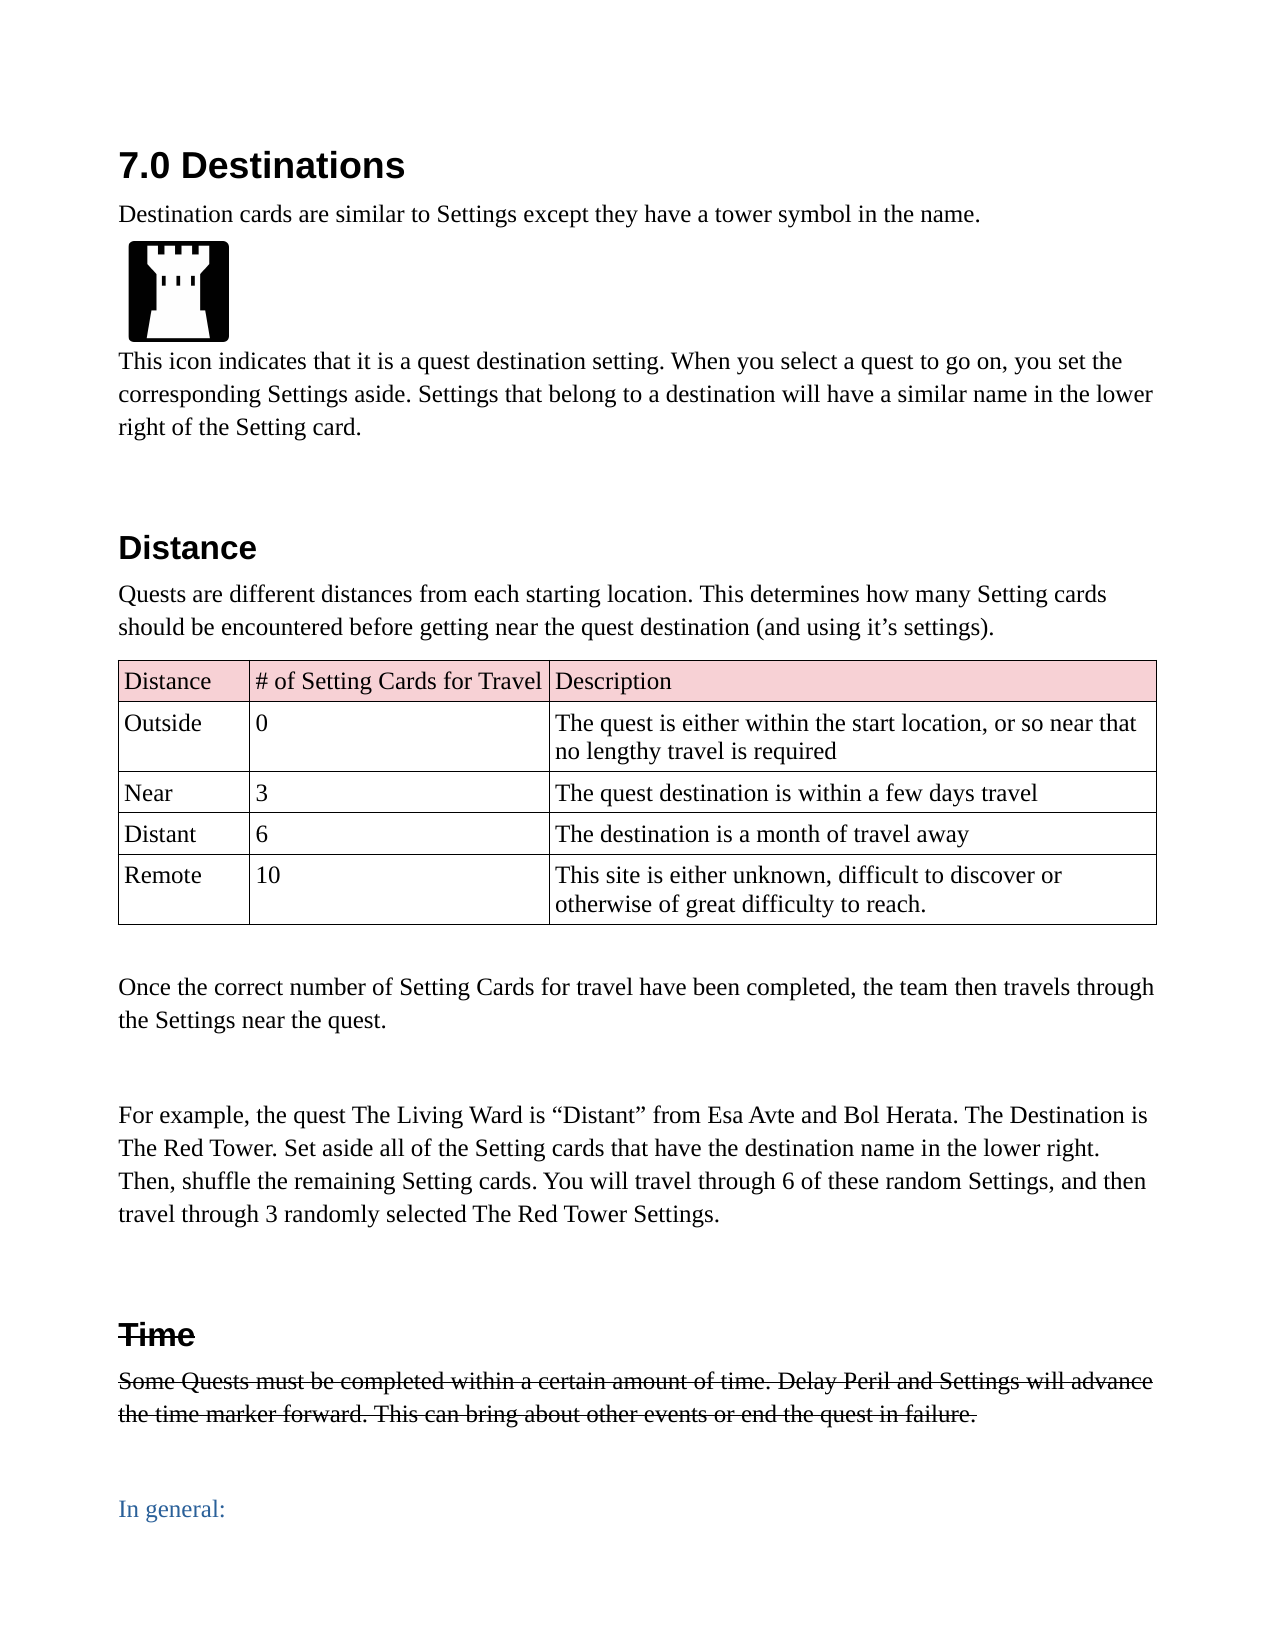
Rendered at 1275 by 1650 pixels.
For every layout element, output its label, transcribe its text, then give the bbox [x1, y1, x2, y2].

table_cell The quest destination is within a few days travel [550, 772, 1156, 812]
subtitle Time [118, 1315, 1157, 1354]
text This icon indicates that it is a quest destination setting. When you select a quest to go on, you set the corresponding Settings aside. Settings that belong to a destination will have a similar name in the lower right of the Setting card. [118, 246, 1157, 441]
table_cell Distant [119, 813, 249, 853]
table_header Distance [119, 661, 249, 701]
table_cell The quest is either within the start location, or so near that no lengthy travel is required [550, 702, 1156, 771]
table_cell 0 [250, 702, 549, 771]
subtitle Distance [118, 528, 1157, 567]
picture [128, 241, 229, 342]
text Once the correct number of Setting Cards for travel have been completed, the team then travels through the Settings near the quest. [118, 972, 1157, 1034]
table_cell This site is either unknown, difficult to discover or otherwise of great difficulty to reach. [550, 855, 1156, 923]
text Quests are different distances from each starting location. This determines how many Setting cards should be encountered before getting near the quest destination (and using it’s settings). [118, 579, 1157, 641]
text In general: [118, 1494, 1157, 1523]
text For example, the quest The Living Ward is “Distant” from Esa Avte and Bol Herata. The Destination is The Red Tower. Set aside all of the Setting cards that have the destination name in the lower right. Then, shuffle the remaining Setting cards. You will travel through 6 of these random Settings, and then travel through 3 randomly selected The Red Tower Settings. [118, 1100, 1157, 1228]
table_cell The destination is a month of travel away [550, 813, 1156, 853]
text Destination cards are similar to Settings except they have a tower symbol in the name. [118, 199, 1157, 227]
subtitle 7.0 Destinations [118, 143, 1157, 186]
text Some Quests must be completed within a certain amount of time. Delay Peril and Settings will advance the time marker forward. This can bring about other events or end the quest in failure. [118, 1366, 1157, 1428]
table_header # of Setting Cards for Travel [250, 661, 549, 701]
table_cell 3 [250, 772, 549, 812]
table_cell Remote [119, 855, 249, 923]
table_cell 6 [250, 813, 549, 853]
table_header Description [550, 661, 1156, 701]
table_cell Outside [119, 702, 249, 771]
table_cell 10 [250, 855, 549, 923]
table_cell Near [119, 772, 249, 812]
